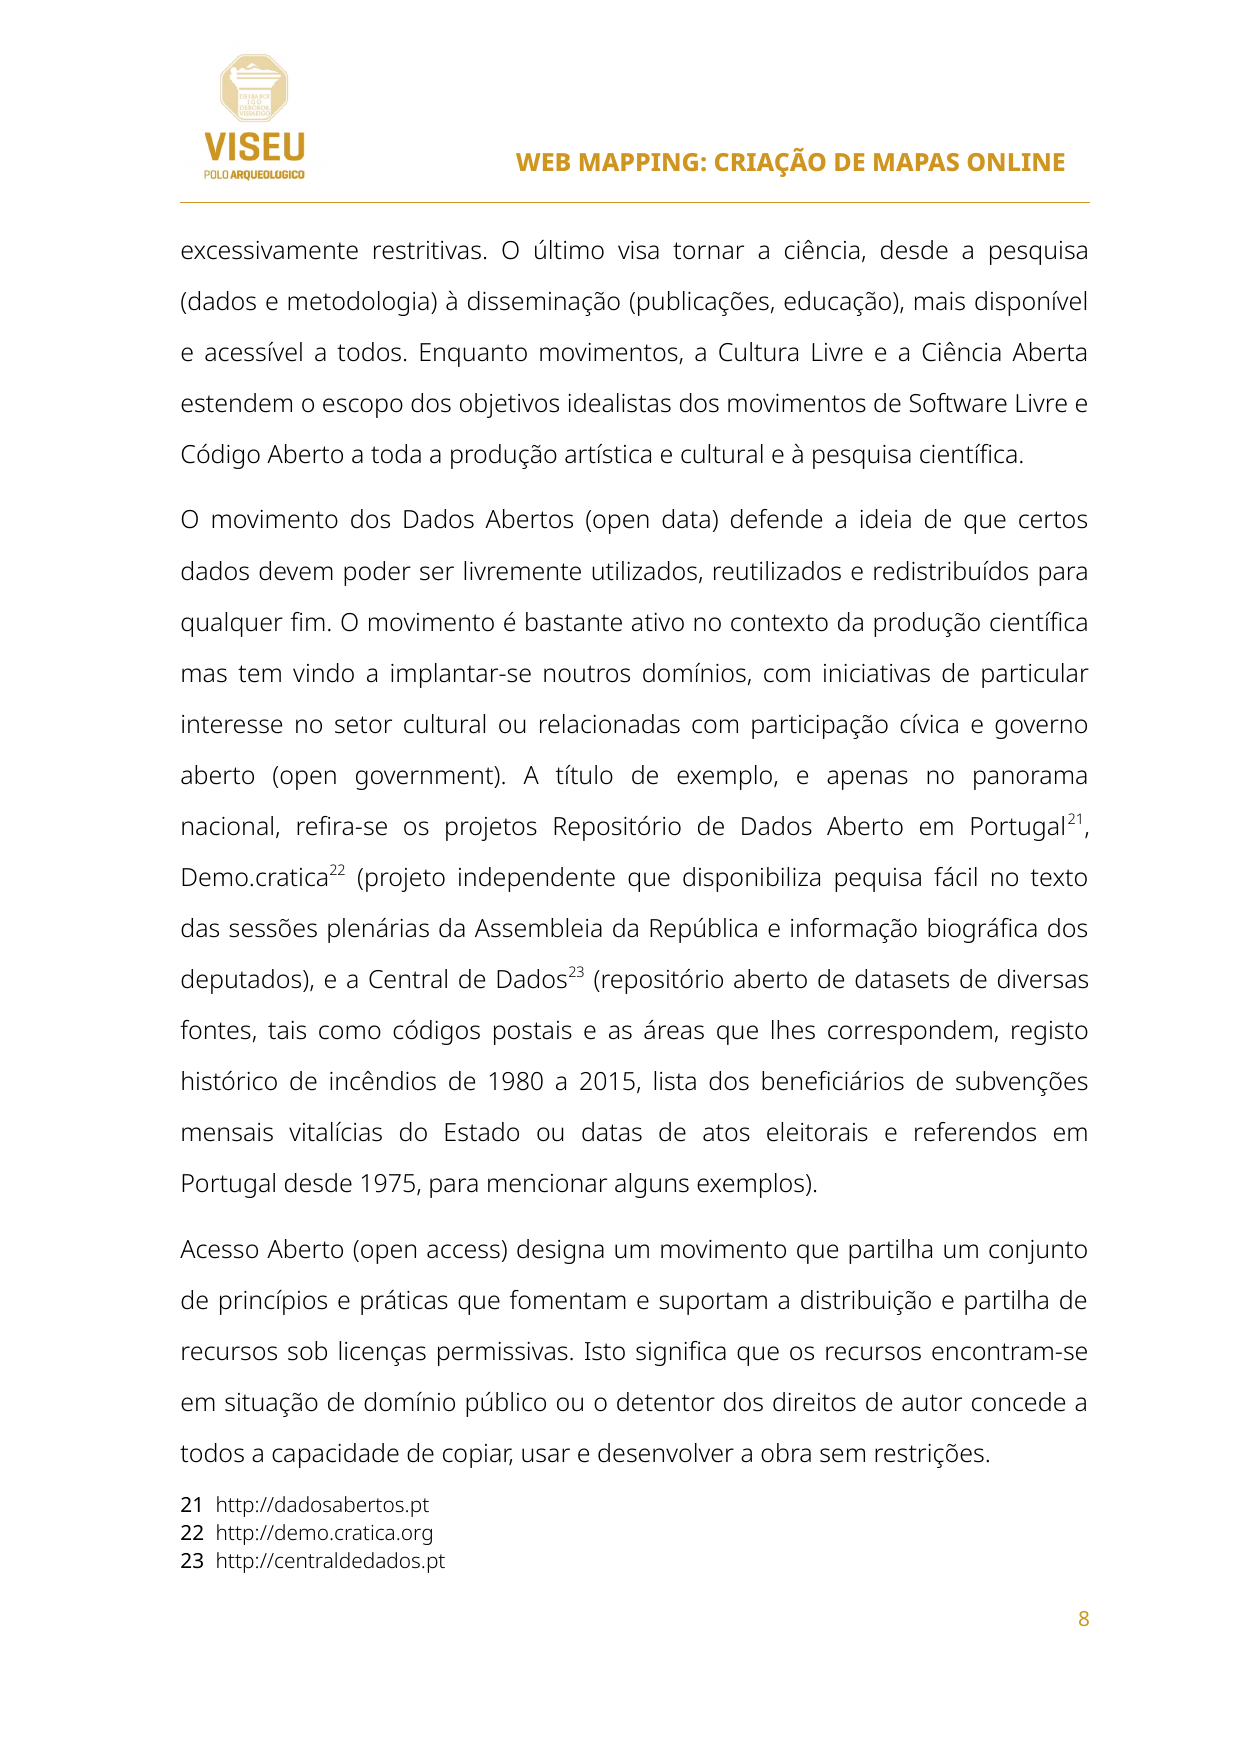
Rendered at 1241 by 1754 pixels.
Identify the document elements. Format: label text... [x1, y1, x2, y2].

text O movimento dos Dados Abertos (open data) defende a ideia de que certos dados devem poder ser livremente utilizados, reutilizados e redistribuídos para qualquer fim. O movimento é bastante ativo no contexto da produção científica mas tem vindo a implantar-se noutros domínios, com iniciativas de particular interesse no setor cultural ou relacionadas com participação cívica e governo aberto (open government). A título de exemplo, e apenas no panorama nacional, refira-se os projetos Repositório de Dados Aberto em Portugal, Demo.cratica (projeto independente que disponibiliza pequisa fácil no texto das sessões plenárias da Assembleia da República e informação biográfica dos deputados), e a Central de Dados (repositório aberto de datasets de diversas fontes, tais como códigos postais e as áreas que lhes correspondem, registo histórico de incêndios de 1980 a 2015, lista dos beneficiários de subvenções mensais vitalícias do Estado ou datas de atos eleitorais e referendos em Portugal desde 1975, para mencionar alguns exemplos). [180, 502, 1090, 1200]
text http://dadosabertos.pt [180, 1490, 1090, 1518]
text excessivamente restritivas. O último visa tornar a ciência, desde a pesquisa (dados e metodologia) à disseminação (publicações, educação), mais disponível e acessível a todos. Enquanto movimentos, a Cultura Livre e a Ciência Aberta estendem o escopo dos objetivos idealistas dos movimentos de Software Livre e Código Aberto a toda a produção artística e cultural e à pesquisa científica. [180, 232, 1090, 471]
text http://centraldedados.pt [180, 1547, 1090, 1575]
text Acesso Aberto (open access) designa um movimento que partilha um conjunto de princípios e práticas que fomentam e suportam a distribuição e partilha de recursos sob licenças permissivas. Isto significa que os recursos encontram-se em situação de domínio público ou o detentor dos direitos de autor concede a todos a capacidade de copiar, usar e desenvolver a obra sem restrições. [180, 1231, 1090, 1469]
text http://demo.cratica.org [180, 1518, 1090, 1547]
